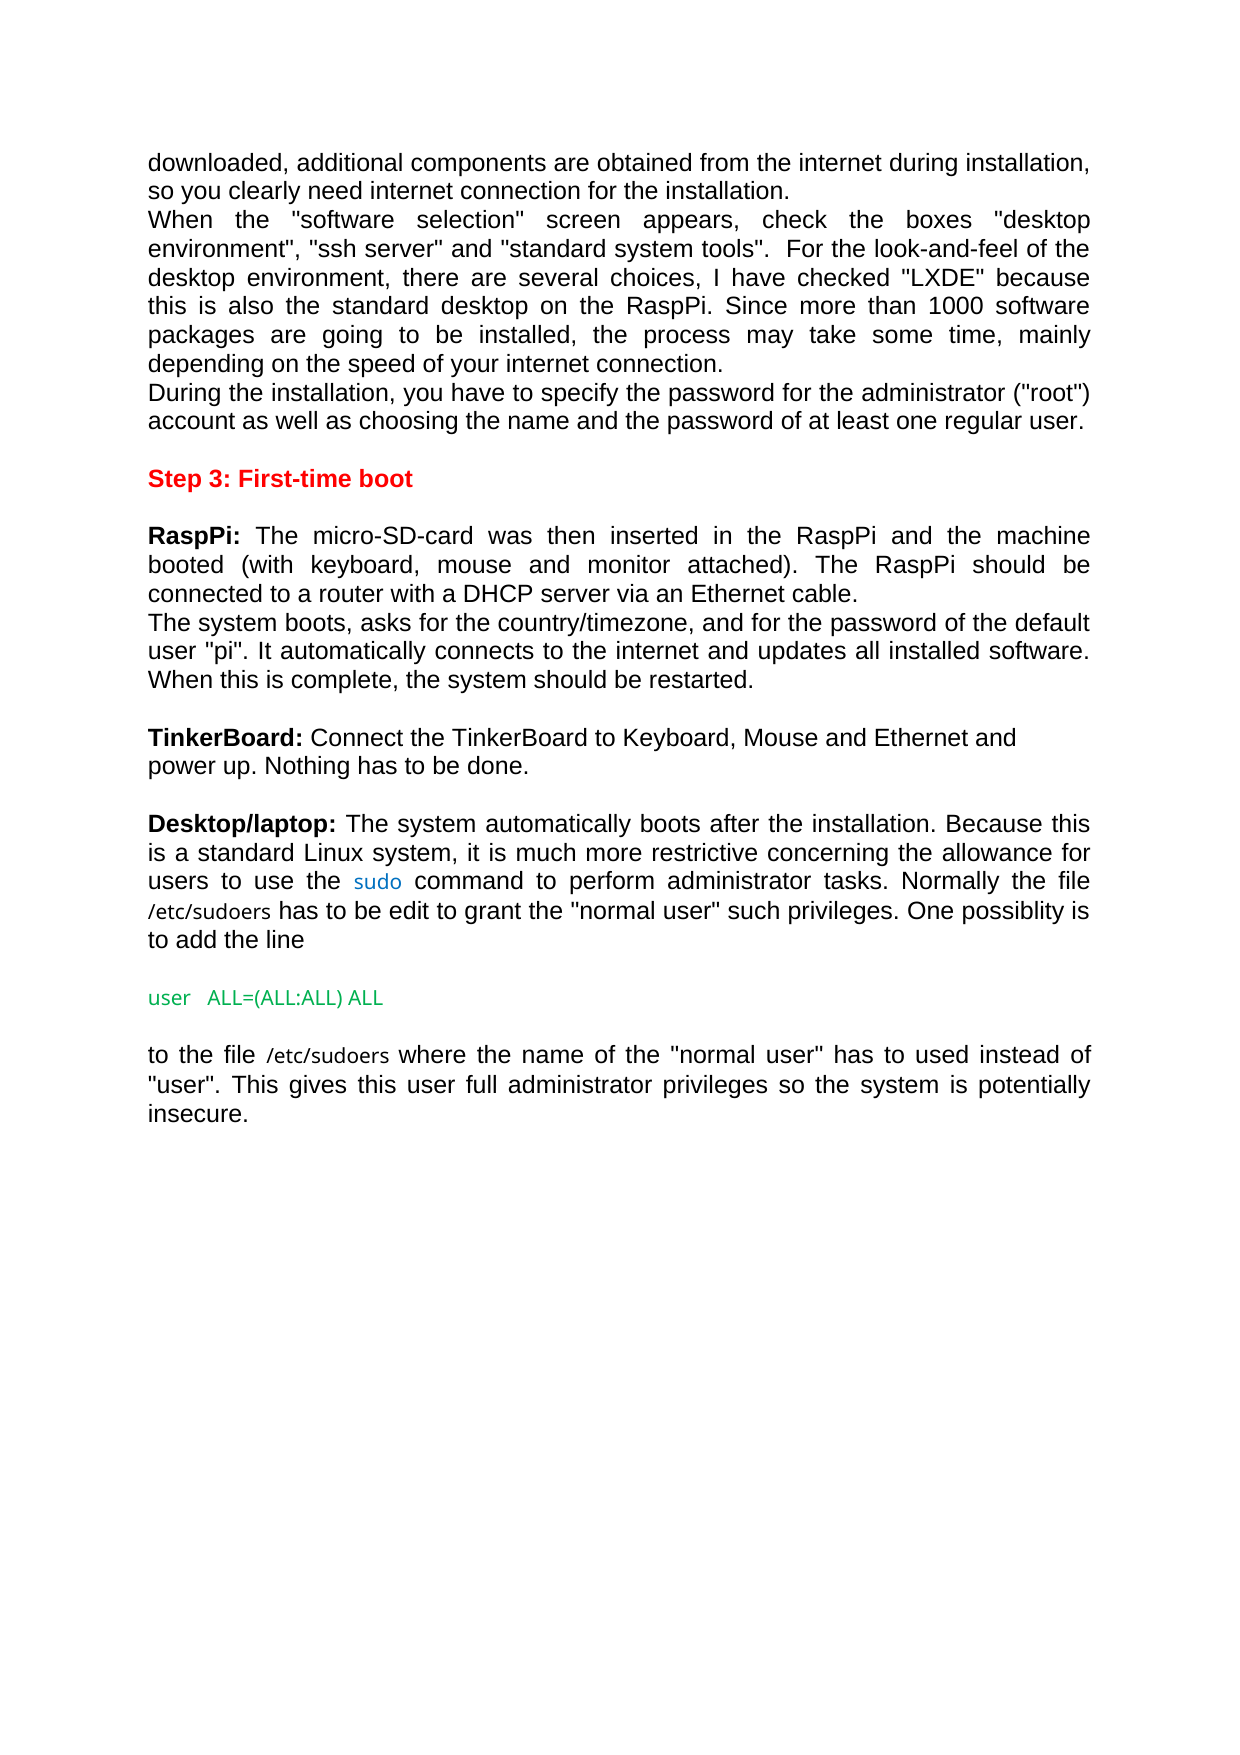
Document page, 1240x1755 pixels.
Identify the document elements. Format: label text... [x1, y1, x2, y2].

text Step 3: First-time boot [148, 464, 1092, 493]
text Desktop/laptop: The system automatically boots after the installation. Because this is a standard Linux system, it is much more restrictive concerning the allowance for users to use the sudo command to perform administrator tasks. Normally the file /etc/sudoers has to be edit to grant the "normal user" such privileges. One possiblity is to add the line [148, 809, 1092, 954]
text to the file /etc/sudoers where the name of the "normal user" has to used instead of "user". This gives this user full administrator privileges so the system is potentially insecure. [148, 1040, 1092, 1127]
text downloaded, additional components are obtained from the internet during installation, so you clearly need internet connection for the installation. [148, 148, 1092, 205]
text user ALL=(ALL:ALL) ALL [148, 983, 1092, 1011]
text The system boots, asks for the country/timezone, and for the password of the default user "pi". It automatically connects to the internet and updates all installed software. When this is complete, the system should be restarted. [148, 608, 1092, 694]
text During the installation, you have to specify the password for the administrator ("root") account as well as choosing the name and the password of at least one regular user. [148, 378, 1092, 435]
text RaspPi: The micro-SD-card was then inserted in the RaspPi and the machine booted (with keyboard, mouse and monitor attached). The RaspPi should be connected to a router with a DHCP server via an Ethernet cable. [148, 521, 1092, 608]
text TinkerBoard: Connect the TinkerBoard to Keyboard, Mouse and Ethernet and power up. Nothing has to be done. [148, 723, 1092, 780]
text When the "software selection" screen appears, check the boxes "desktop environment", "ssh server" and "standard system tools". For the look-and-feel of the desktop environment, there are several choices, I have checked "LXDE" because this is also the standard desktop on the RaspPi. Since more than 1000 software packages are going to be installed, the process may take some time, mainly depending on the speed of your internet connection. [148, 205, 1092, 378]
